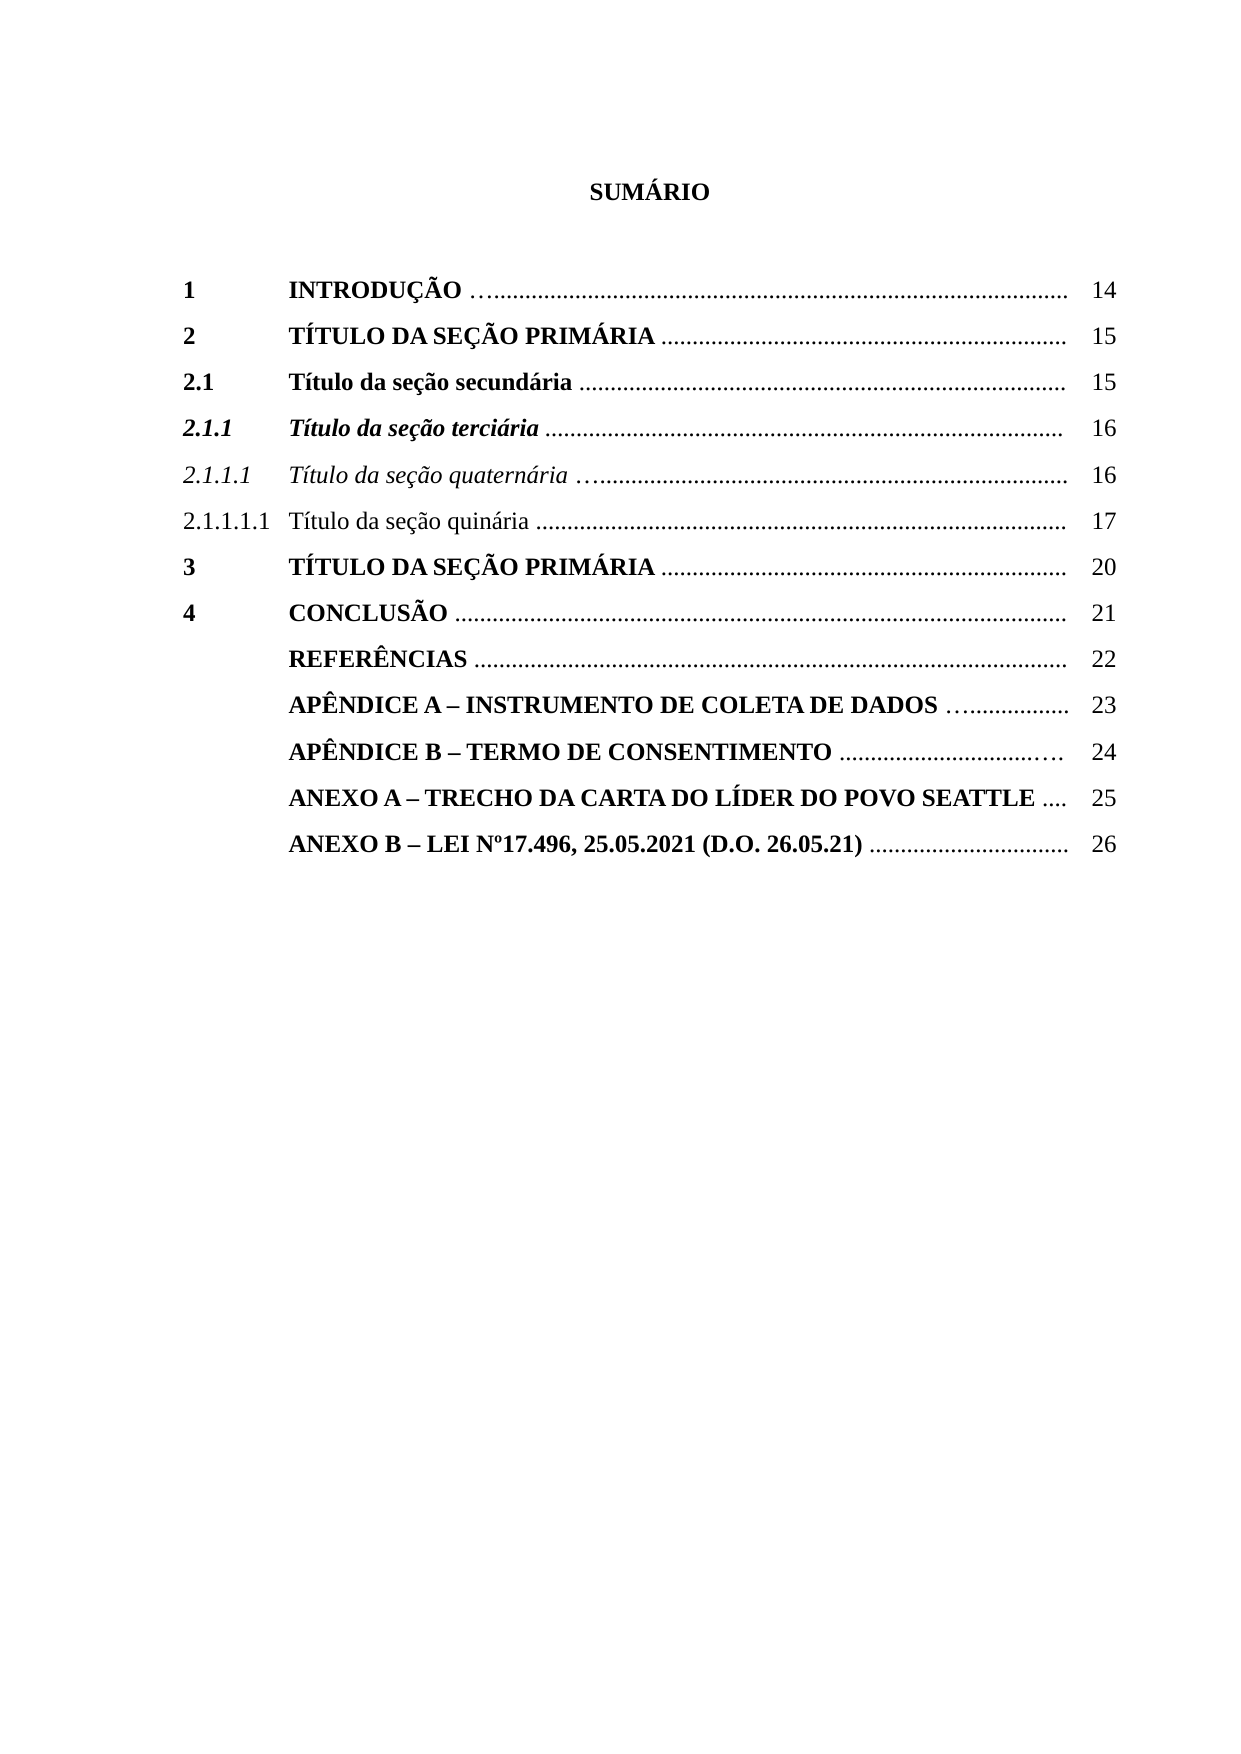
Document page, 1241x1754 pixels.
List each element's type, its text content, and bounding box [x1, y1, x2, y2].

table_cell ANEXO B – LEI Nº17.496, 25.05.2021 (D.O. 26.05.21) ................................ [283, 817, 1076, 863]
table_cell [177, 771, 283, 817]
table_cell [177, 633, 283, 679]
table_cell 25 [1076, 771, 1122, 817]
table_cell APÊNDICE B – TERMO DE CONSENTIMENTO ...............................…. [283, 725, 1076, 771]
table_cell 15 [1076, 310, 1122, 356]
table_cell 4 [177, 586, 283, 633]
table_cell 21 [1076, 586, 1122, 633]
table_cell [177, 817, 283, 863]
table_cell 16 [1076, 448, 1122, 494]
table_cell Título da seção quinária ..................................................................................... [283, 494, 1076, 540]
table_cell Título da seção terciária ................................................................................... [283, 402, 1076, 448]
table_cell 2.1.1.1 [177, 448, 283, 494]
table_cell APÊNDICE A – INSTRUMENTO DE COLETA DE DADOS …................ [283, 679, 1076, 725]
table_cell 24 [1076, 725, 1122, 771]
table_header 14 [1076, 264, 1122, 309]
text SUMÁRIO [177, 177, 1122, 206]
table_cell 15 [1076, 356, 1122, 402]
table_cell 2.1 [177, 356, 283, 402]
table_header INTRODUÇÃO …............................................................................................ [283, 264, 1076, 309]
table_cell 2 [177, 310, 283, 356]
table_cell 17 [1076, 494, 1122, 540]
table_cell 20 [1076, 540, 1122, 586]
table_cell REFERÊNCIAS ............................................................................................... [283, 633, 1076, 679]
table_cell 26 [1076, 817, 1122, 863]
table_cell [177, 679, 283, 725]
table_cell 23 [1076, 679, 1122, 725]
table_cell [177, 725, 283, 771]
table_header 1 [177, 264, 283, 309]
table_cell ANEXO A – TRECHO DA CARTA DO LÍDER DO POVO SEATTLE .... [283, 771, 1076, 817]
table_cell 3 [177, 540, 283, 586]
table_cell 16 [1076, 402, 1122, 448]
table_cell CONCLUSÃO .................................................................................................. [283, 586, 1076, 633]
table_cell TÍTULO DA SEÇÃO PRIMÁRIA ................................................................. [283, 310, 1076, 356]
table_cell 2.1.1.1.1 [177, 494, 283, 540]
table_cell Título da seção secundária .............................................................................. [283, 356, 1076, 402]
table_cell TÍTULO DA SEÇÃO PRIMÁRIA ................................................................. [283, 540, 1076, 586]
table_cell 2.1.1 [177, 402, 283, 448]
table_cell 22 [1076, 633, 1122, 679]
table_cell Título da seção quaternária …........................................................................... [283, 448, 1076, 494]
